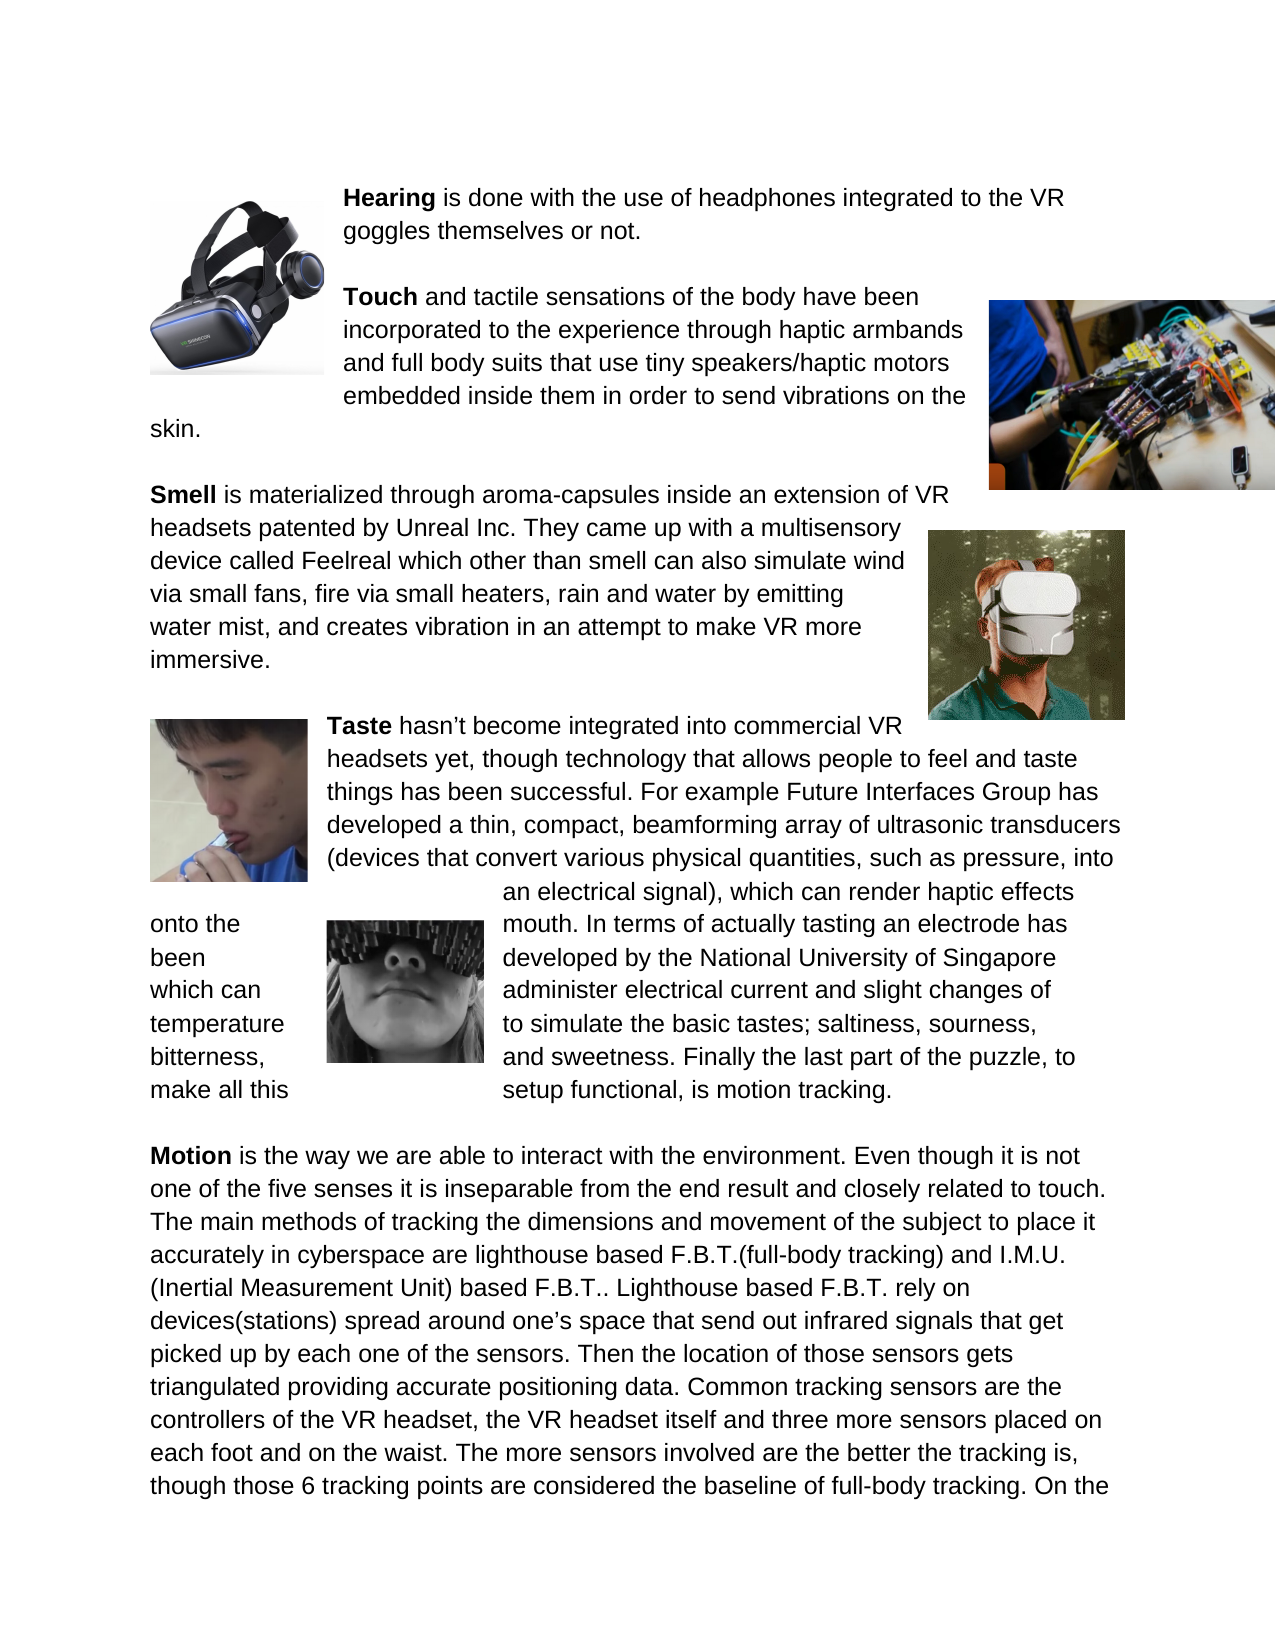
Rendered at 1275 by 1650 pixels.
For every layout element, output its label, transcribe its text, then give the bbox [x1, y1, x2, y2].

picture [150, 719, 308, 882]
picture [988, 300, 1275, 490]
picture [326, 920, 484, 1063]
picture [150, 201, 325, 375]
text Touch and tactile sensations of the body have been incorporated to the experience through haptic armbands and full body suits that use tiny speakers/haptic motors embedded inside them in order to send vibrations on the skin. [150, 282, 1125, 443]
text Motion is the way we are able to interact with the environment. Even though it is not one of the five senses it is inseparable from the end result and closely related to touch. The main methods of tracking the dimensions and movement of the subject to place it accurately in cyberspace are lighthouse based F.B.T.(full-body tracking) and I.M.U.(Inertial Measurement Unit) based F.B.T.. Lighthouse based F.B.T. rely on devices(stations) spread around one’s space that send out infrared signals that get picked up by each one of the sensors. Then the location of those sensors gets triangulated providing accurate positioning data. Common tracking sensors are the controllers of the VR headset, the VR headset itself and three more sensors placed on each foot and on the waist. The more sensors involved are the better the tracking is, though those 6 tracking points are considered the baseline of full-body tracking. On the [150, 1141, 1125, 1499]
text Smell is materialized through aroma-capsules inside an extension of VR headsets patented by Unreal Inc. They came up with a multisensory device called Feelreal which other than smell can also simulate wind via small fans, fire via small heaters, rain and water by emitting water mist, and creates vibration in an attempt to make VR more immersive. [150, 480, 1125, 674]
text Taste hasn’t become integrated into commercial VR headsets yet, though technology that allows people to feel and taste things has been successful. For example Future Interfaces Group has developed a thin, compact, beamforming array of ultrasonic transducers (devices that convert various physical quantities, such as pressure, into an electrical signal), which can render haptic effects onto the mouth. In terms of actually tasting an electrode has been developed by the National University of Singapore which can administer electrical current and slight changes of temperature to simulate the basic tastes; saltiness, sourness, bitterness, and sweetness. Finally the last part of the puzzle, to make all this setup functional, is motion tracking. [150, 711, 1125, 1103]
picture [928, 530, 1125, 720]
text Hearing is done with the use of headphones integrated to the VR goggles themselves or not. [150, 183, 1125, 245]
